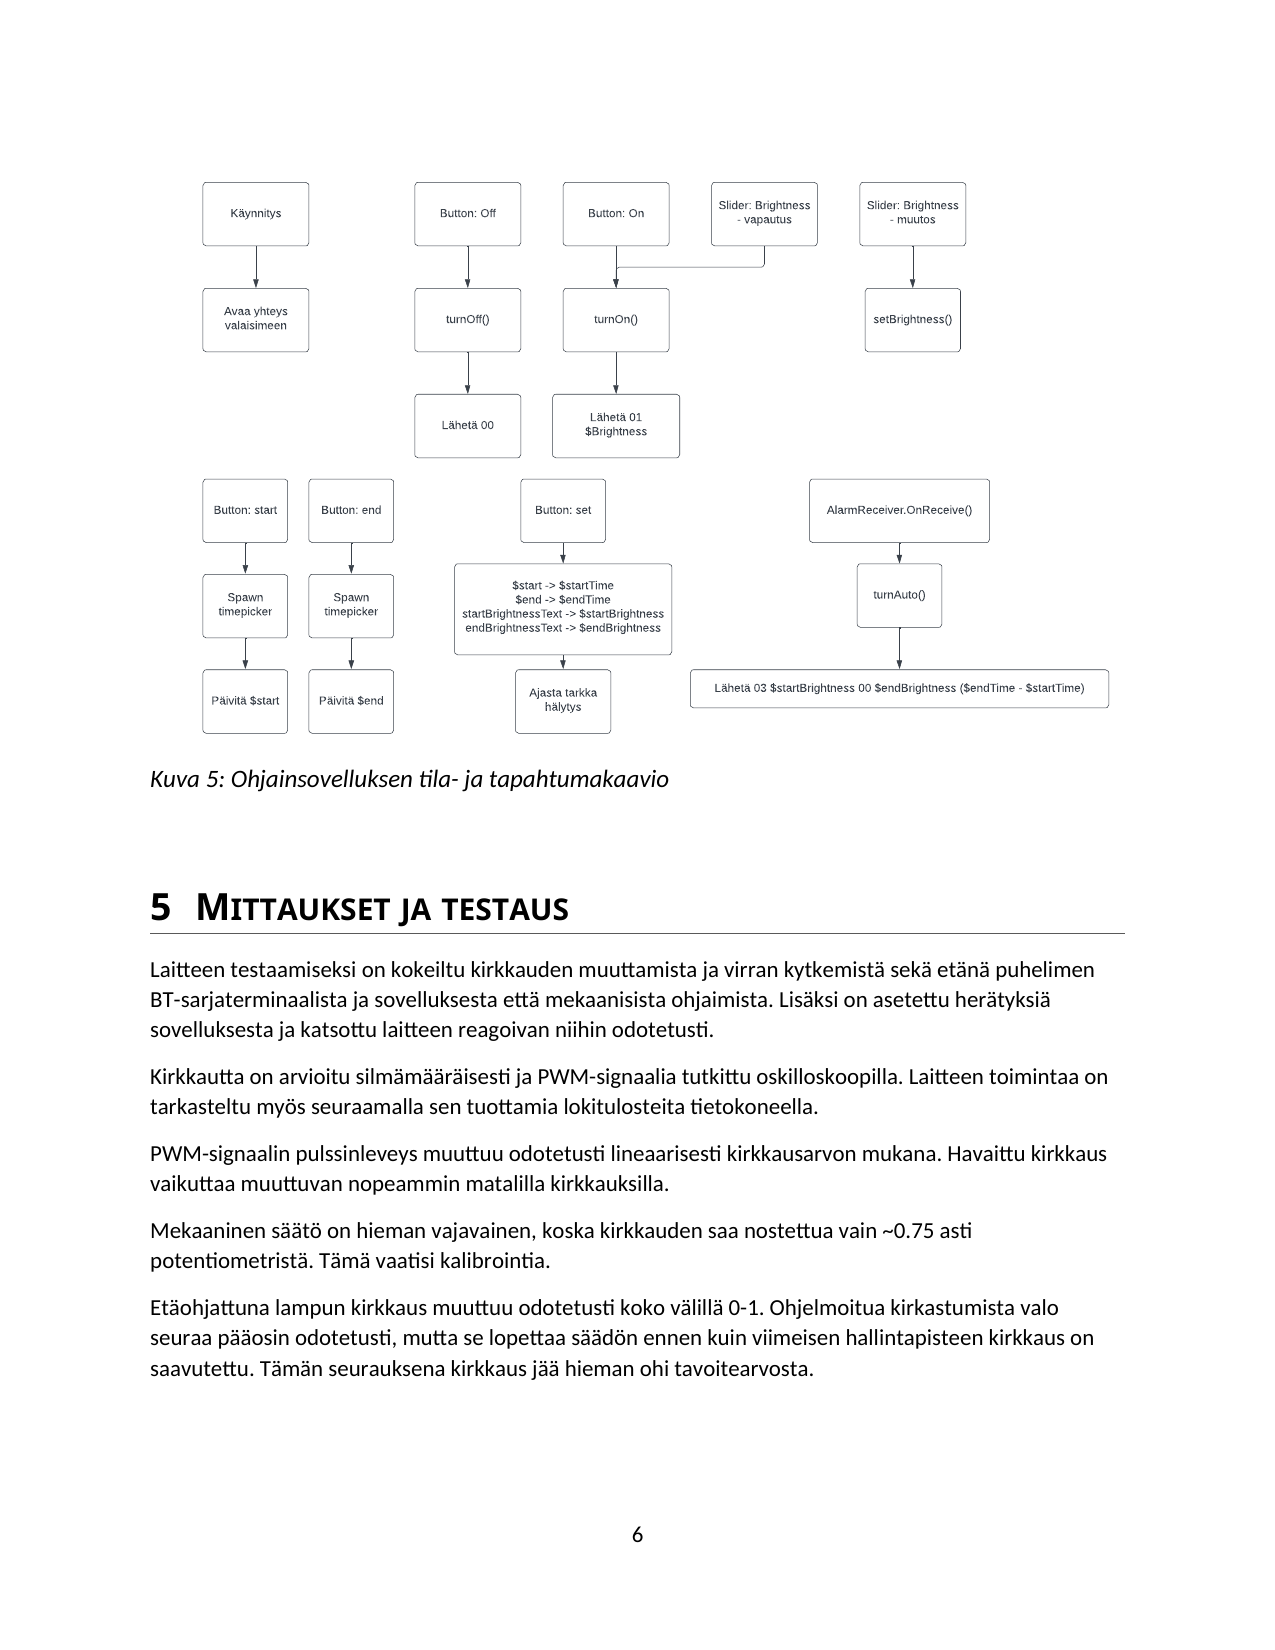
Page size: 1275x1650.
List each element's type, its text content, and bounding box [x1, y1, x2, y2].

text Laitteen testaamiseksi on kokeiltu kirkkauden muuttamista ja virran kytkemistä sekä etänä puhelimen BT-sarjaterminaalista ja sovelluksesta että mekaanisista ohjaimista. Lisäksi on asetettu herätyksiä sovelluksesta ja katsottu laitteen reagoivan niihin odotetusti. [150, 955, 1125, 1043]
text Kirkkautta on arvioitu silmämääräisesti ja PWM-signaalia tutkittu oskilloskoopilla. Laitteen toimintaa on tarkasteltu myös seuraamalla sen tuottamia lokitulosteita tietokoneella. [150, 1062, 1125, 1120]
text PWM-signaalin pulssinleveys muuttuu odotetusti lineaarisesti kirkkausarvon mukana. Havaittu kirkkaus vaikuttaa muuttuvan nopeammin matalilla kirkkauksilla. [150, 1139, 1125, 1197]
text Mekaaninen säätö on hieman vajavainen, koska kirkkauden saa nostettua vain ~0.75 asti potentiometristä. Tämä vaatisi kalibrointia. [150, 1216, 1125, 1274]
text Kuva 5: Ohjainsovelluksen tila- ja tapahtumakaavio [150, 748, 1119, 793]
text Etäohjattuna lampun kirkkaus muuttuu odotetusti koko välillä 0-1. Ohjelmoitua kirkastumista valo seuraa pääosin odotetusti, mutta se lopettaa säädön ennen kuin viimeisen hallintapisteen kirkkaus on saavutettu. Tämän seurauksena kirkkaus jää hieman ohi tavoitearvosta. [150, 1293, 1125, 1382]
subtitle Mittaukset ja testaus [150, 880, 1125, 933]
